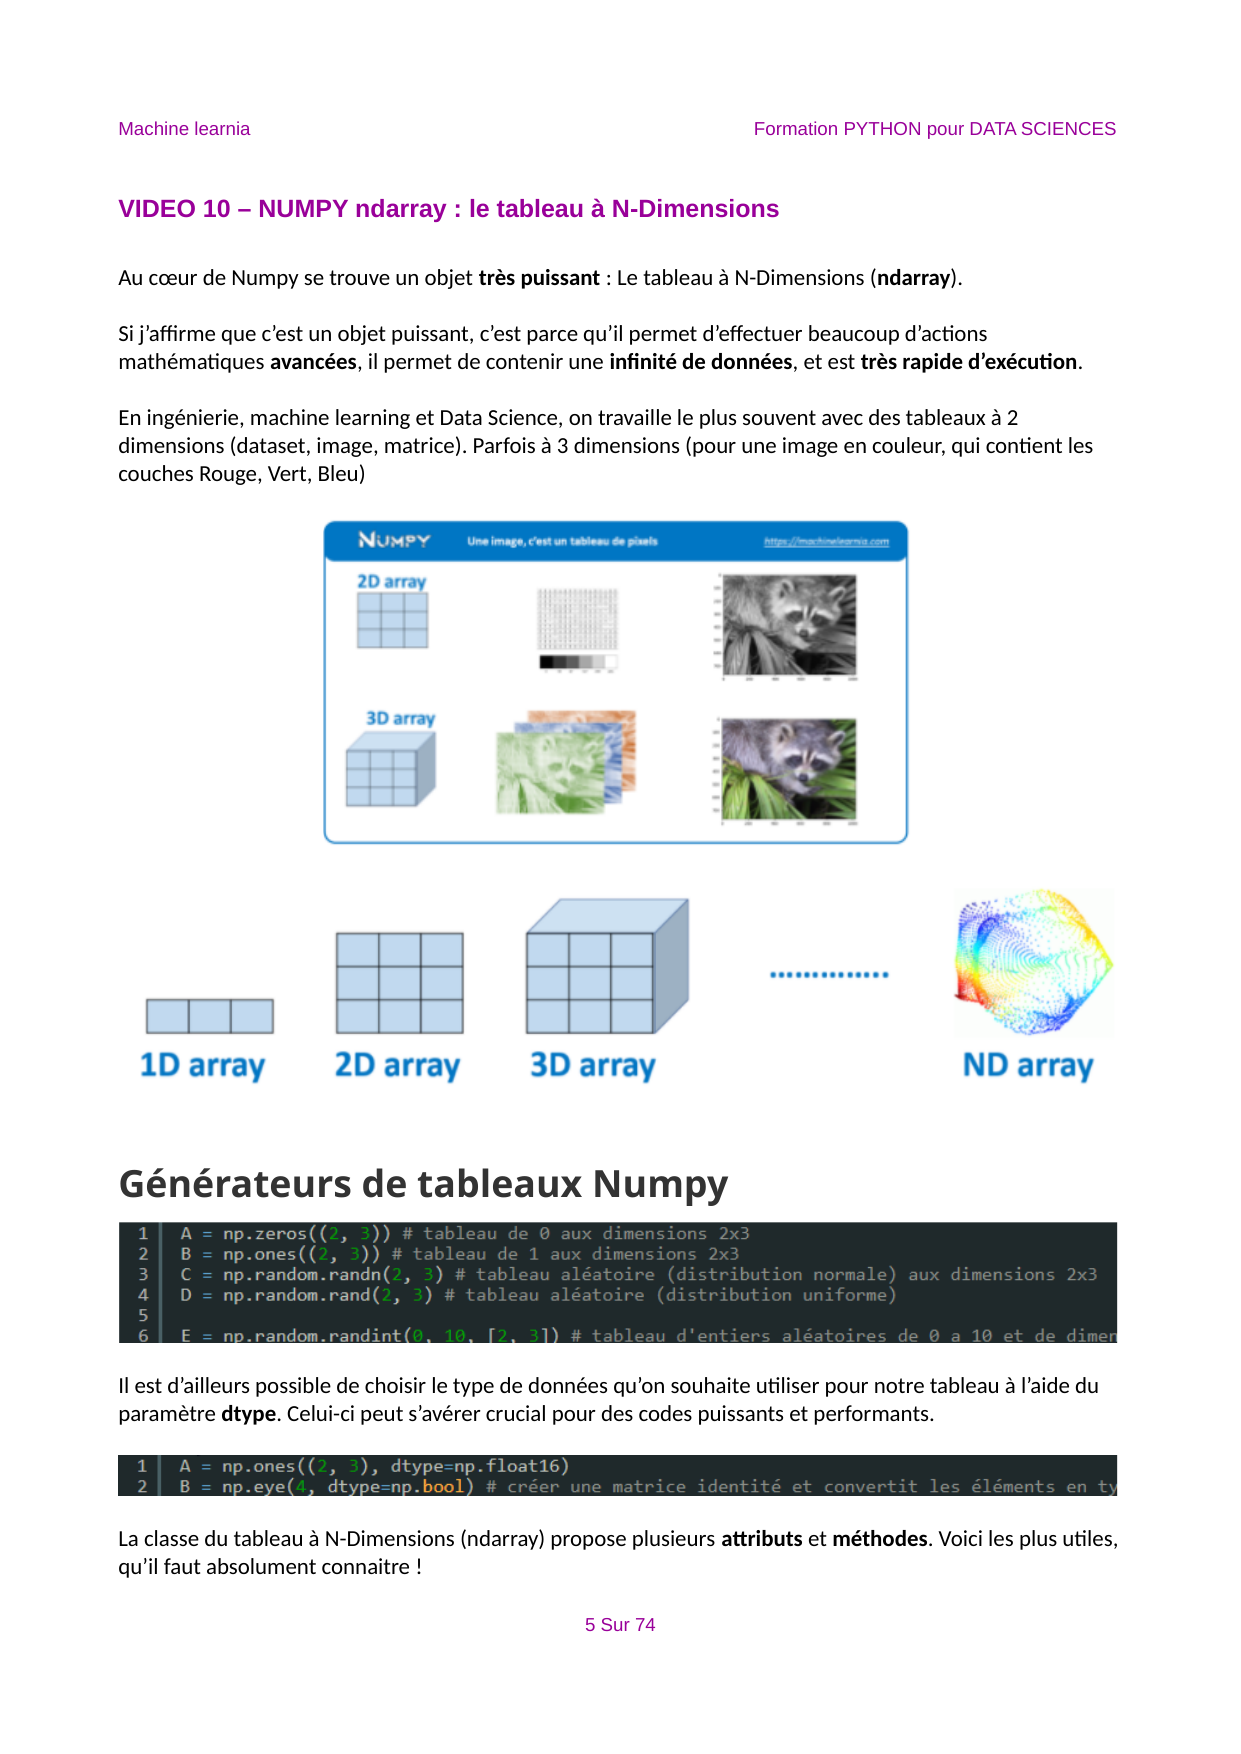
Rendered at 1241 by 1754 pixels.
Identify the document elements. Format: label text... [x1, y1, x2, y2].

picture [118, 1455, 1122, 1496]
text Si j’affirme que c’est un objet puissant, c’est parce qu’il permet d’effectuer beaucoup d’actions mathématiques avancées, il permet de contenir une infinité de données, et est très rapide d’exécution. [118, 319, 1122, 376]
text Au cœur de Numpy se trouve un objet très puissant : Le tableau à N-Dimensions (ndarray). [118, 263, 1122, 291]
subtitle VIDEO 10 – NUMPY ndarray : le tableau à N-Dimensions [118, 194, 1122, 223]
text La classe du tableau à N-Dimensions (ndarray) propose plusieurs attributs et méthodes. Voici les plus utiles, qu’il faut absolument connaitre ! [118, 1524, 1122, 1580]
subtitle Générateurs de tableaux Numpy [118, 1157, 1122, 1208]
picture [118, 876, 1122, 1105]
text En ingénierie, machine learning et Data Science, on travaille le plus souvent avec des tableaux à 2 dimensions (dataset, image, matrice). Parfois à 3 dimensions (pour une image en couleur, qui contient les couches Rouge, Vert, Bleu) [118, 403, 1122, 488]
text Il est d’ailleurs possible de choisir le type de données qu’on souhaite utiliser pour notre tableau à l’aide du paramètre dtype. Celui-ci peut s’avérer crucial pour des codes puissants et performants. [118, 1371, 1122, 1427]
picture [118, 1221, 1122, 1343]
picture [323, 515, 917, 849]
